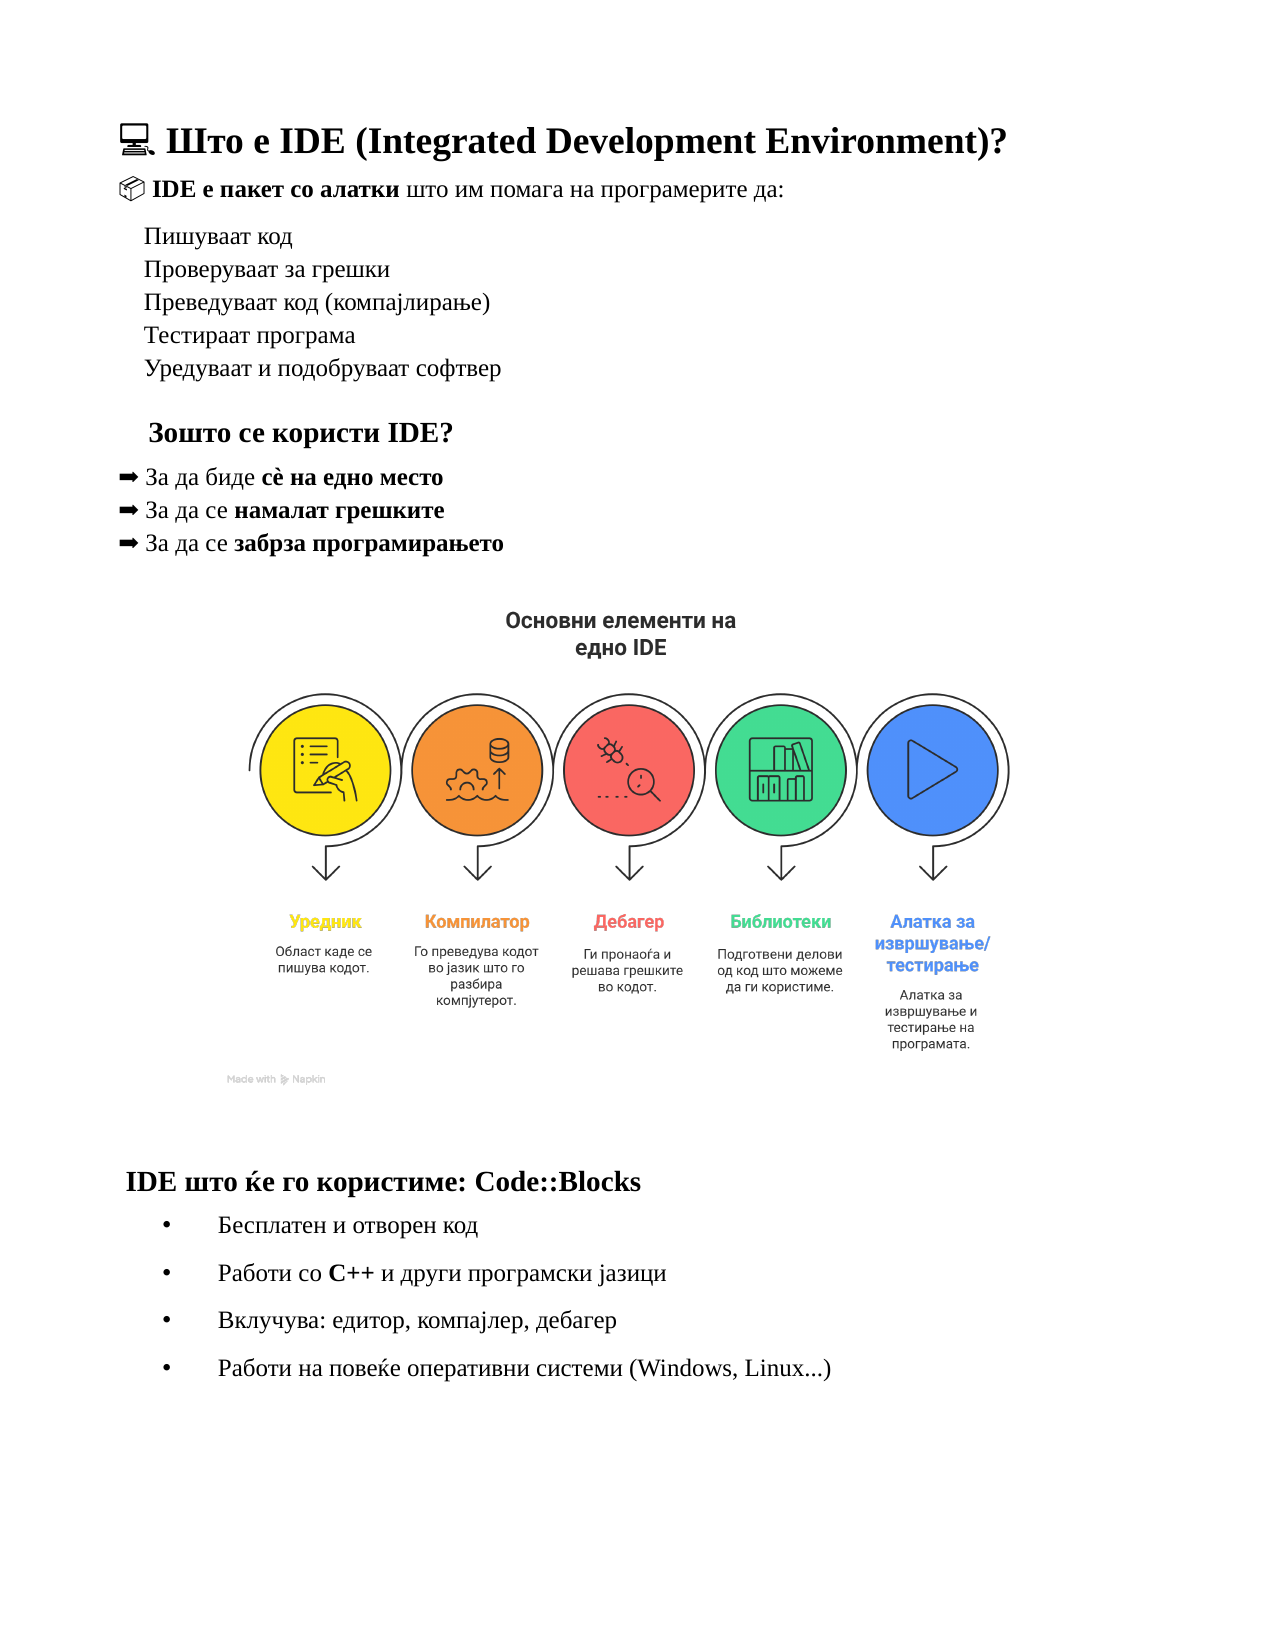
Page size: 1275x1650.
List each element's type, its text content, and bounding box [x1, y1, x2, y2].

text ➡️ За да биде сè на едно место ➡️ За да се намалат грешките ➡️ За да се забрза програмирањето [118, 462, 1157, 556]
list ✅ Работи на повеќе оперативни системи (Windows, Linux...) [162, 1353, 1157, 1382]
text 📦 IDE е пакет со алатки што им помага на програмерите да: [118, 174, 1157, 202]
list ✅ Работи со C++ и други програмски јазици [162, 1258, 1157, 1286]
picture [207, 563, 1041, 1104]
list ✅ Бесплатен и отворен код [162, 1210, 1157, 1239]
list ✅ Вклучува: едитор, компајлер, дебагер [162, 1305, 1157, 1334]
subtitle IDE што ќе го користиме: Code::Blocks [118, 1164, 1157, 1197]
subtitle 🧑‍ [118, 590, 1157, 1137]
text ✅ Пишуваат код ✅ Проверуваат за грешки ✅ Преведуваат код (компајлирање) ✅ Тестираат програма ✅ Уредуваат и подобруваат софтвер [118, 221, 1157, 382]
subtitle 💻 Што е IDE (Integrated Development Environment)? [118, 118, 1157, 161]
subtitle 🧠 Зошто се користи IDE? [118, 416, 1157, 449]
